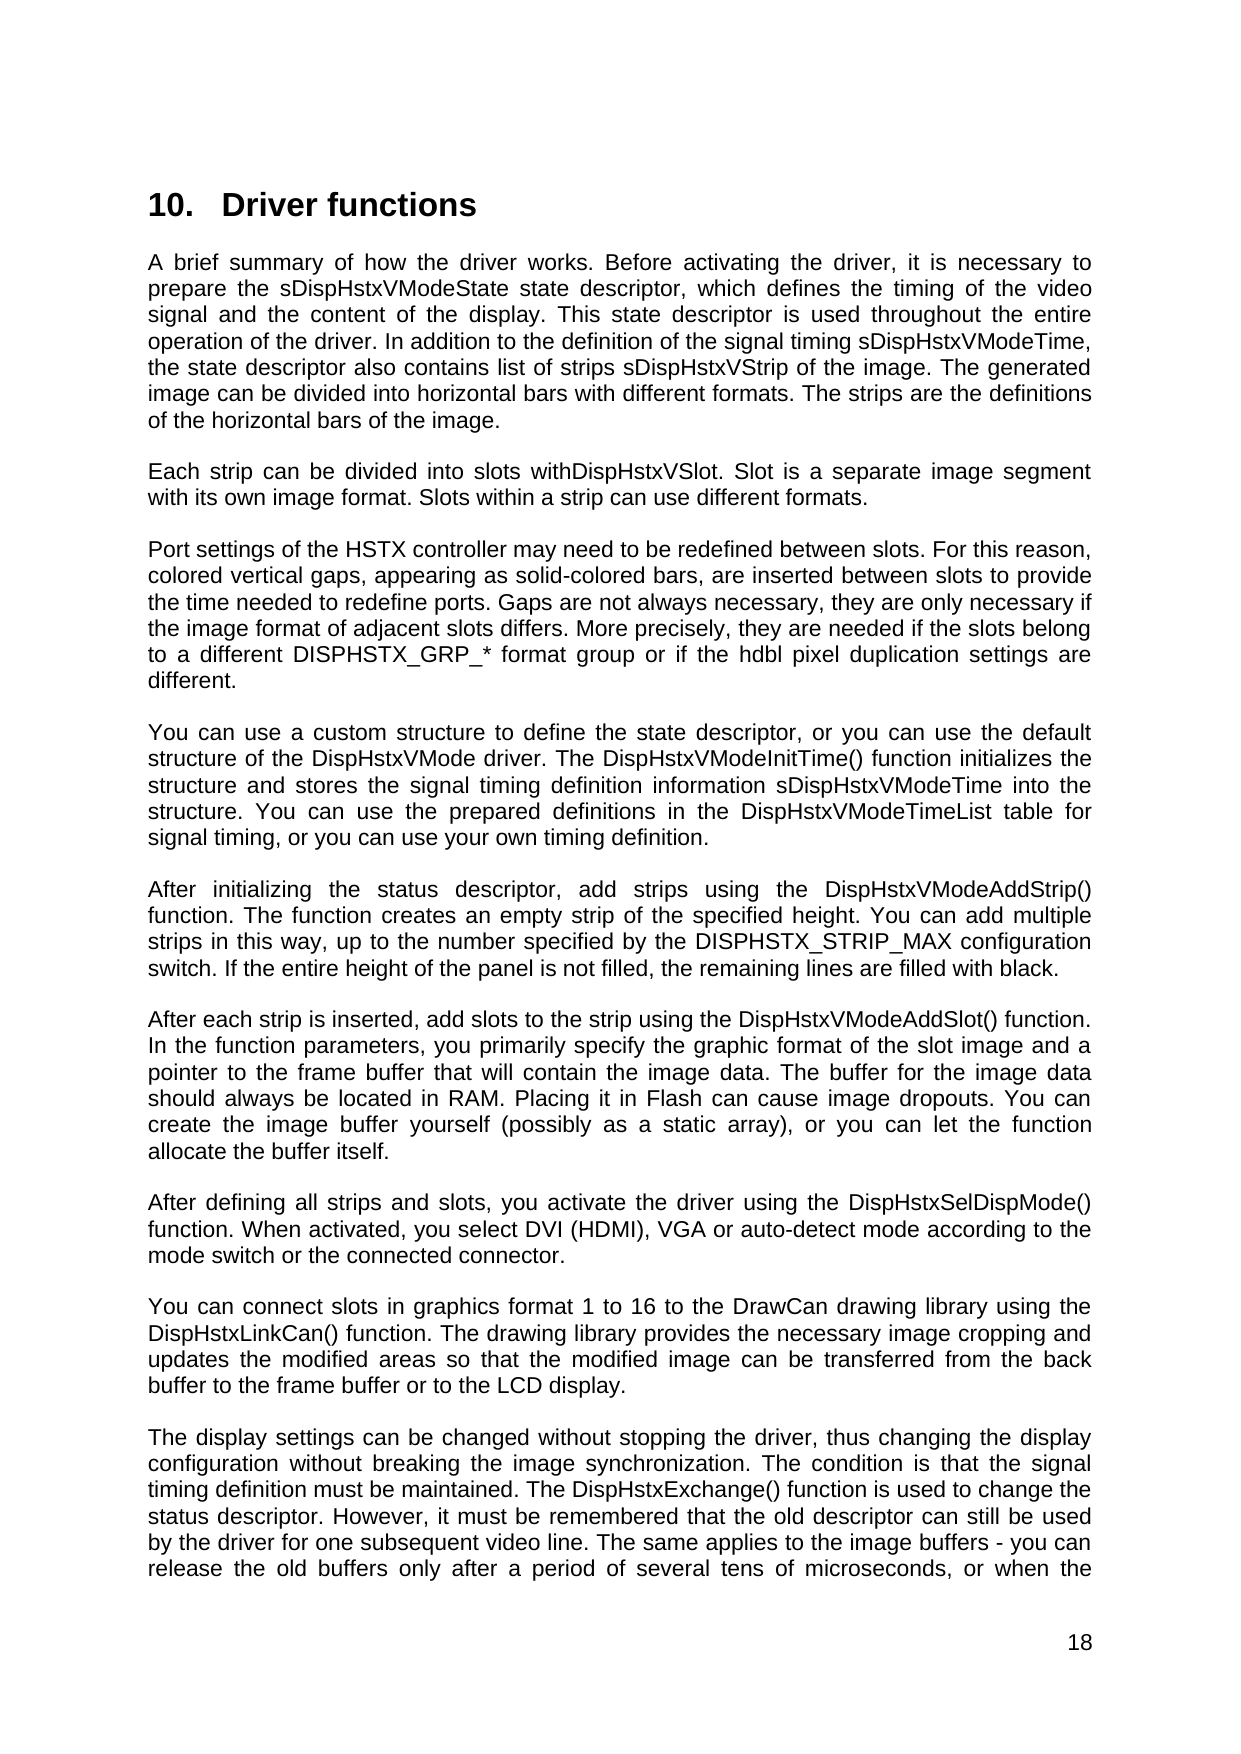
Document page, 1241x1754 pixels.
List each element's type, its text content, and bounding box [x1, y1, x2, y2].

subtitle Driver functions [148, 185, 1093, 223]
text Each strip can be divided into slots withDispHstxVSlot. Slot is a separate image segment with its own image format. Slots within a strip can use different formats. [148, 458, 1093, 511]
text You can connect slots in graphics format 1 to 16 to the DrawCan drawing library using the DispHstxLinkCan() function. The drawing library provides the necessary image cropping and updates the modified areas so that the modified image can be transferred from the back buffer to the frame buffer or to the LCD display. [148, 1293, 1093, 1399]
text You can use a custom structure to define the state descriptor, or you can use the default structure of the DispHstxVMode driver. The DispHstxVModeInitTime() function initializes the structure and stores the signal timing definition information sDispHstxVModeTime into the structure. You can use the prepared definitions in the DispHstxVModeTimeList table for signal timing, or you can use your own timing definition. [148, 719, 1093, 851]
text After initializing the status descriptor, add strips using the DispHstxVModeAddStrip() function. The function creates an empty strip of the specified height. You can add multiple strips in this way, up to the number specified by the DISPHSTX_STRIP_MAX configuration switch. If the entire height of the panel is not filled, the remaining lines are filled with black. [148, 876, 1093, 981]
text The display settings can be changed without stopping the driver, thus changing the display configuration without breaking the image synchronization. The condition is that the signal timing definition must be maintained. The DispHstxExchange() function is used to change the status descriptor. However, it must be remembered that the old descriptor can still be used by the driver for one subsequent video line. The same applies to the image buffers - you can release the old buffers only after a period of several tens of microseconds, or when the [148, 1424, 1093, 1582]
text Port settings of the HSTX controller may need to be redefined between slots. For this reason, colored vertical gaps, appearing as solid-colored bars, are inserted between slots to provide the time needed to redefine ports. Gaps are not always necessary, they are only necessary if the image format of adjacent slots differs. More precisely, they are needed if the slots belong to a different DISPHSTX_GRP_* format group or if the hdbl pixel duplication settings are different. [148, 536, 1093, 694]
text A brief summary of how the driver works. Before activating the driver, it is necessary to prepare the sDispHstxVModeState state descriptor, which defines the timing of the video signal and the content of the display. This state descriptor is used throughout the entire operation of the driver. In addition to the definition of the signal timing sDispHstxVModeTime, the state descriptor also contains list of strips sDispHstxVStrip of the image. The generated image can be divided into horizontal bars with different formats. The strips are the definitions of the horizontal bars of the image. [148, 248, 1093, 433]
text After each strip is inserted, add slots to the strip using the DispHstxVModeAddSlot() function. In the function parameters, you primarily specify the graphic format of the slot image and a pointer to the frame buffer that will contain the image data. The buffer for the image data should always be located in RAM. Placing it in Flash can cause image dropouts. You can create the image buffer yourself (possibly as a static array), or you can let the function allocate the buffer itself. [148, 1006, 1093, 1164]
text After defining all strips and slots, you activate the driver using the DispHstxSelDispMode() function. When activated, you select DVI (HDMI), VGA or auto-detect mode according to the mode switch or the connected connector. [148, 1189, 1093, 1268]
